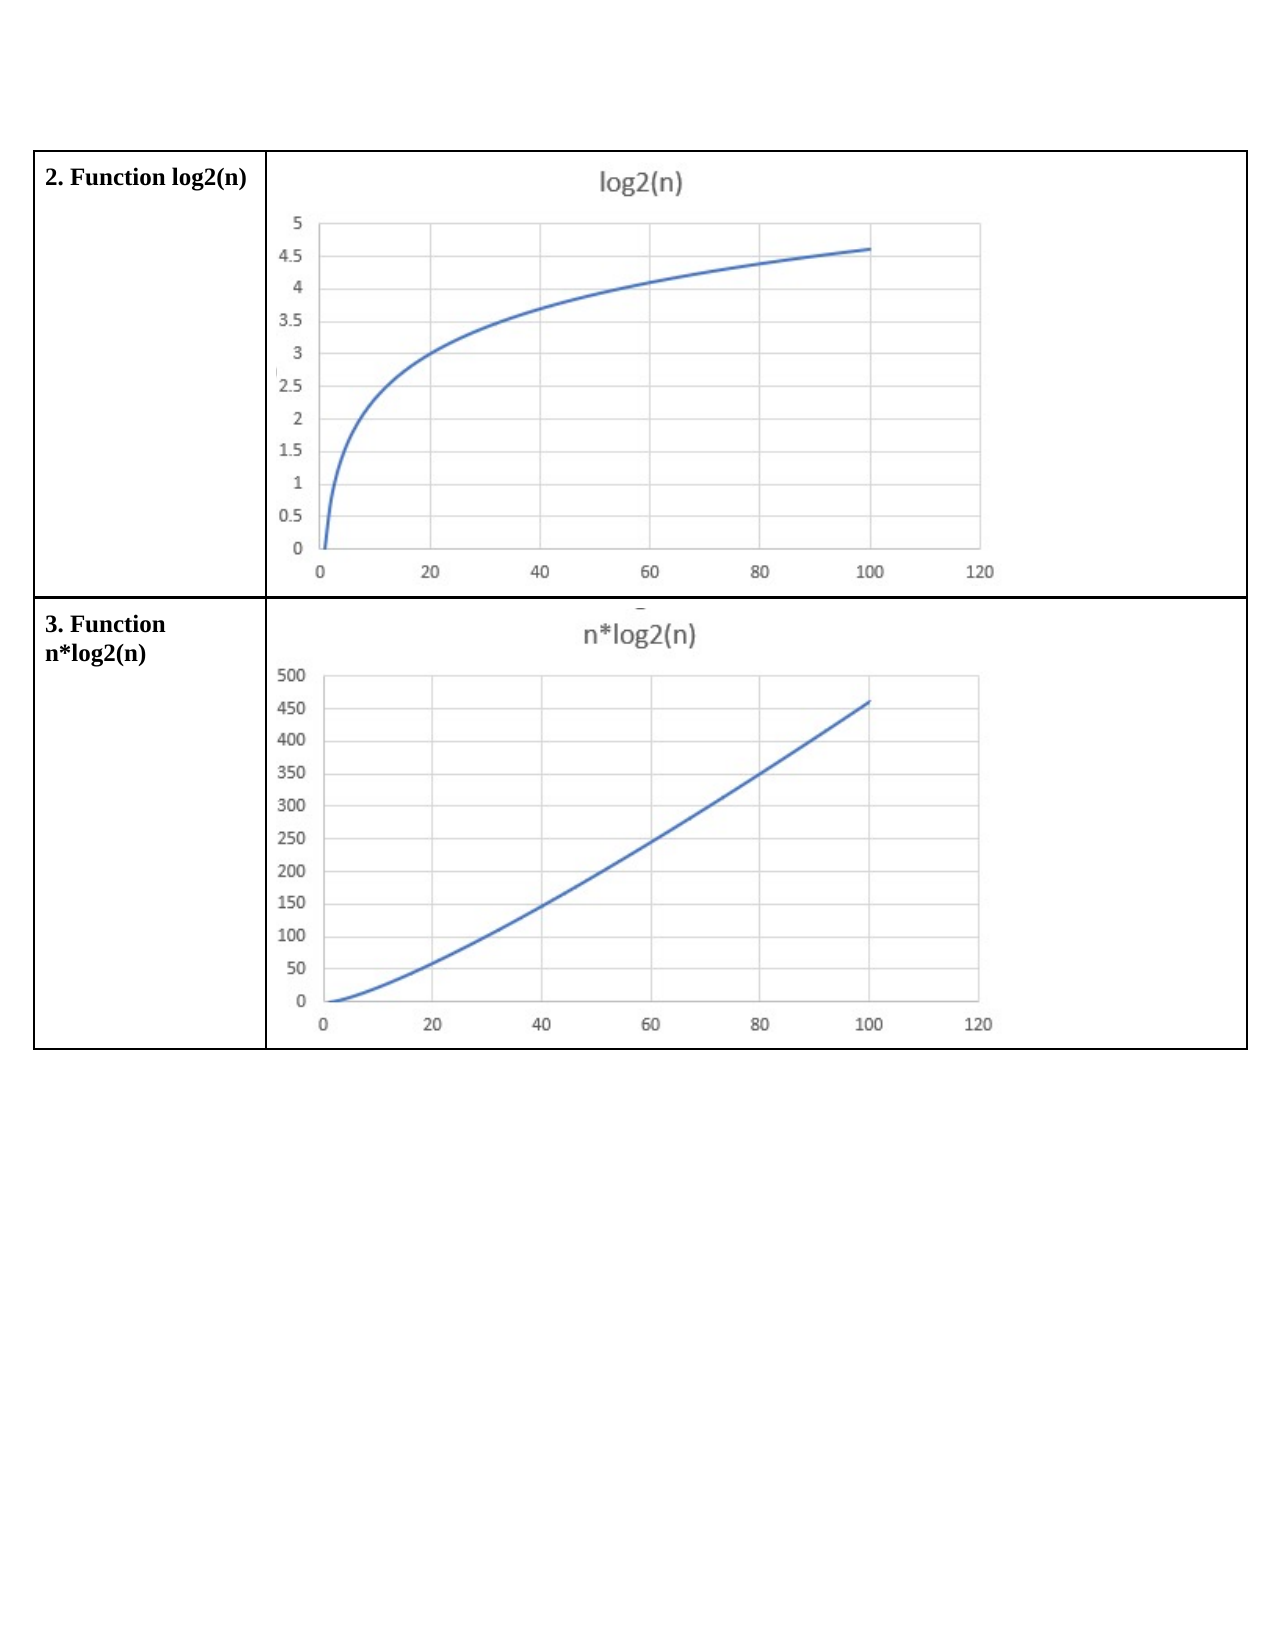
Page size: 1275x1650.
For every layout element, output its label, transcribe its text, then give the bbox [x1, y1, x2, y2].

picture [276, 608, 1008, 1037]
table_cell [267, 599, 1246, 1047]
table_cell 2. Function log2(n) [35, 152, 265, 596]
table_cell 3. Function n*log2(n) [35, 599, 265, 1047]
picture [276, 162, 1008, 586]
table_cell [267, 152, 1246, 596]
